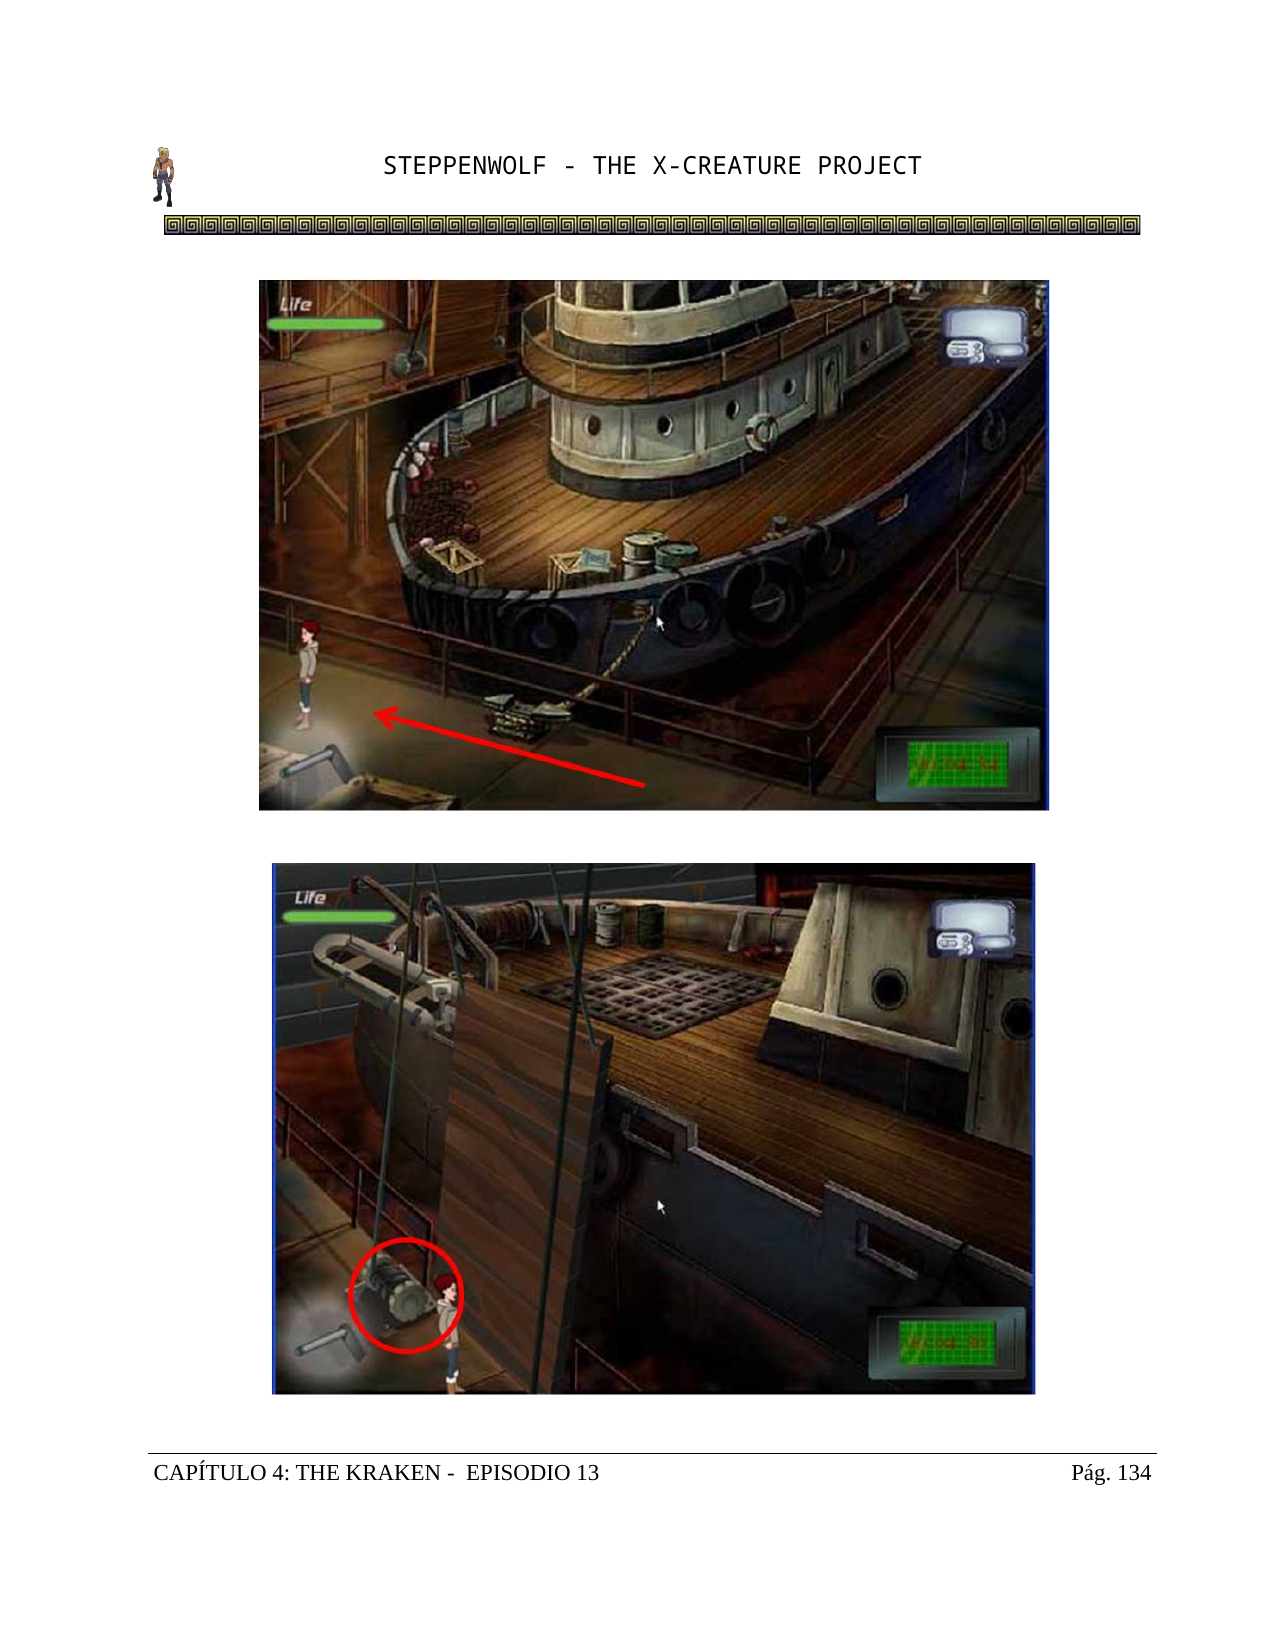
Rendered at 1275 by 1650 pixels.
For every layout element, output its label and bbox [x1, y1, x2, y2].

picture [258, 279, 1050, 811]
picture [271, 863, 1036, 1395]
picture [147, 147, 181, 207]
picture [164, 215, 1141, 235]
